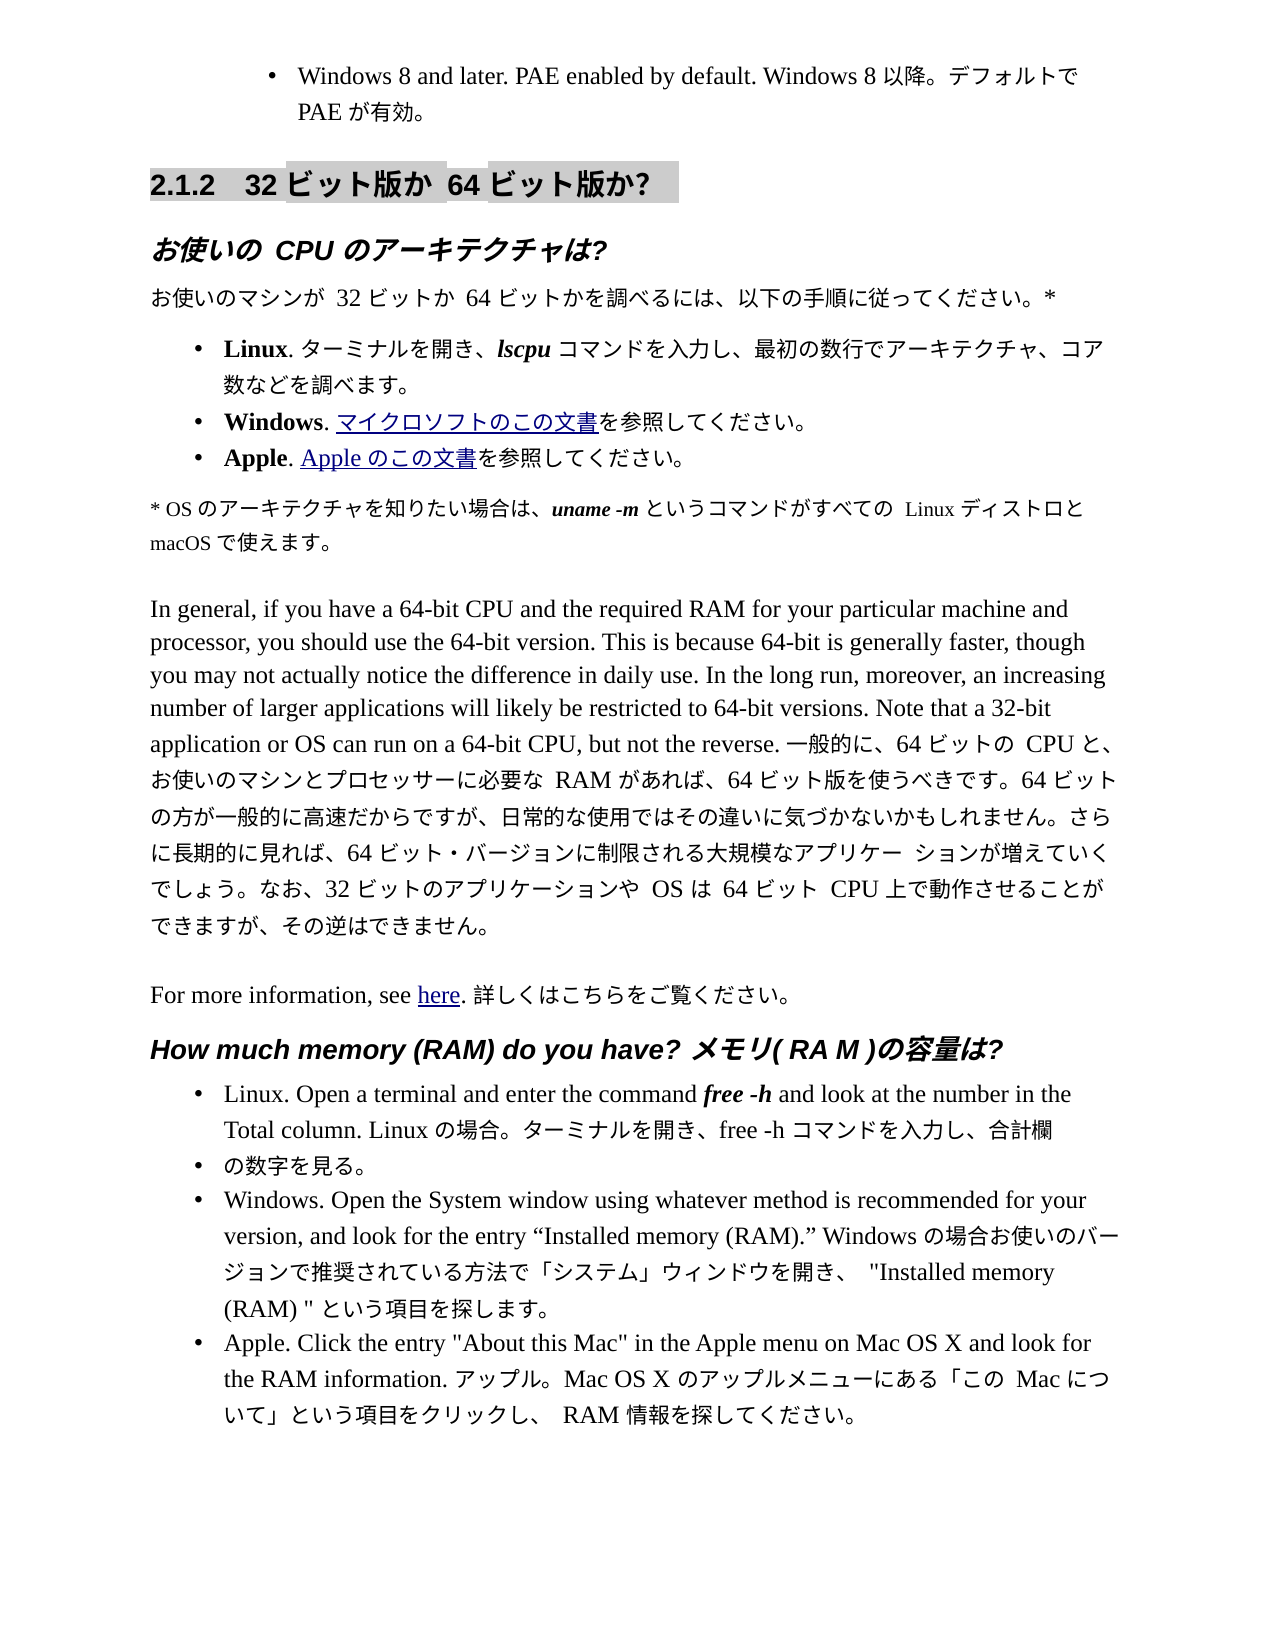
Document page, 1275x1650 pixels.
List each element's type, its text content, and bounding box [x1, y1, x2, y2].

text In general, if you have a 64-bit CPU and the required RAM for your particular machine and processor, you should use the 64-bit version. This is because 64-bit is generally faster, though you may not actually notice the difference in daily use. In the long run, moreover, an increasing number of larger applications will likely be restricted to 64-bit versions. Note that a 32-bit application or OS can run on a 64-bit CPU, but not the reverse. 一般的に、64 ビットの CPU と、お使いのマシンとプロセッサーに必要な RAM があれば、64 ビット版を使うべきです。64 ビットの方が一般的に高速だからですが、日常的な使用ではその違いに気づかないかもしれません。さらに長期的に見れば、64 ビット・バージョンに制限される大規模なアプリケー ションが増えていくでしょう。なお、32 ビットのアプリケーションや OS は 64 ビット CPU 上で動作させることができますが、その逆はできません。 [150, 594, 1125, 940]
text For more information, see here. 詳しくはこちらをご覧ください。 [150, 978, 1125, 1010]
list Windows 8 and later. PAE enabled by default. Windows 8 以降。デフォルトで PAE が有効。 [268, 59, 1125, 127]
list Linux. ターミナルを開き、lscpu コマンドを入力し、最初の数行でアーキテクチャ、コア数などを調べます。 [194, 332, 1125, 400]
subtitle 2.1.2 32 ビット版か 64 ビット版か？ [150, 161, 286, 168]
list Windows. マイクロソフトのこの文書を参照してください。 [194, 405, 1125, 436]
list Apple. Apple のこの文書を参照してください。 [194, 441, 1125, 473]
subtitle How much memory (RAM) do you have? メモリ( RA M )の容量は? [150, 1027, 1125, 1067]
text * OS のアーキテクチャを知りたい場合は、uname -m というコマンドがすべての Linux ディストロと macOS で使えます。 [150, 492, 1125, 557]
subtitle お使いの CPU のアーキテクチャは? [150, 228, 1125, 268]
list の数字を見る。 [194, 1149, 1125, 1181]
text お使いのマシンが 32 ビットか 64 ビットかを調べるには、以下の手順に従ってください。* [150, 281, 1125, 313]
list Apple. Click the entry "About this Mac" in the Apple menu on Mac OS X and look for the RAM information. アップル。Mac OS X のアップルメニューにある「この Mac について」という項目をクリックし、 RAM 情報を探してください。 [194, 1328, 1125, 1429]
list Linux. Open a terminal and enter the command free -h and look at the number in the Total column. Linux の場合。ターミナルを開き、free -h コマンドを入力し、合計欄 [194, 1079, 1125, 1144]
list Windows. Open the System window using whatever method is recommended for your version, and look for the entry “Installed memory (RAM).” Windows の場合お使いのバージョンで推奨されている方法で「システム」ウィンドウを開き、 "Installed memory (RAM) " という項目を探します。 [194, 1186, 1125, 1323]
subtitle 2.1.2 32 ビット版か 64 ビット版か？ [679, 161, 1125, 203]
